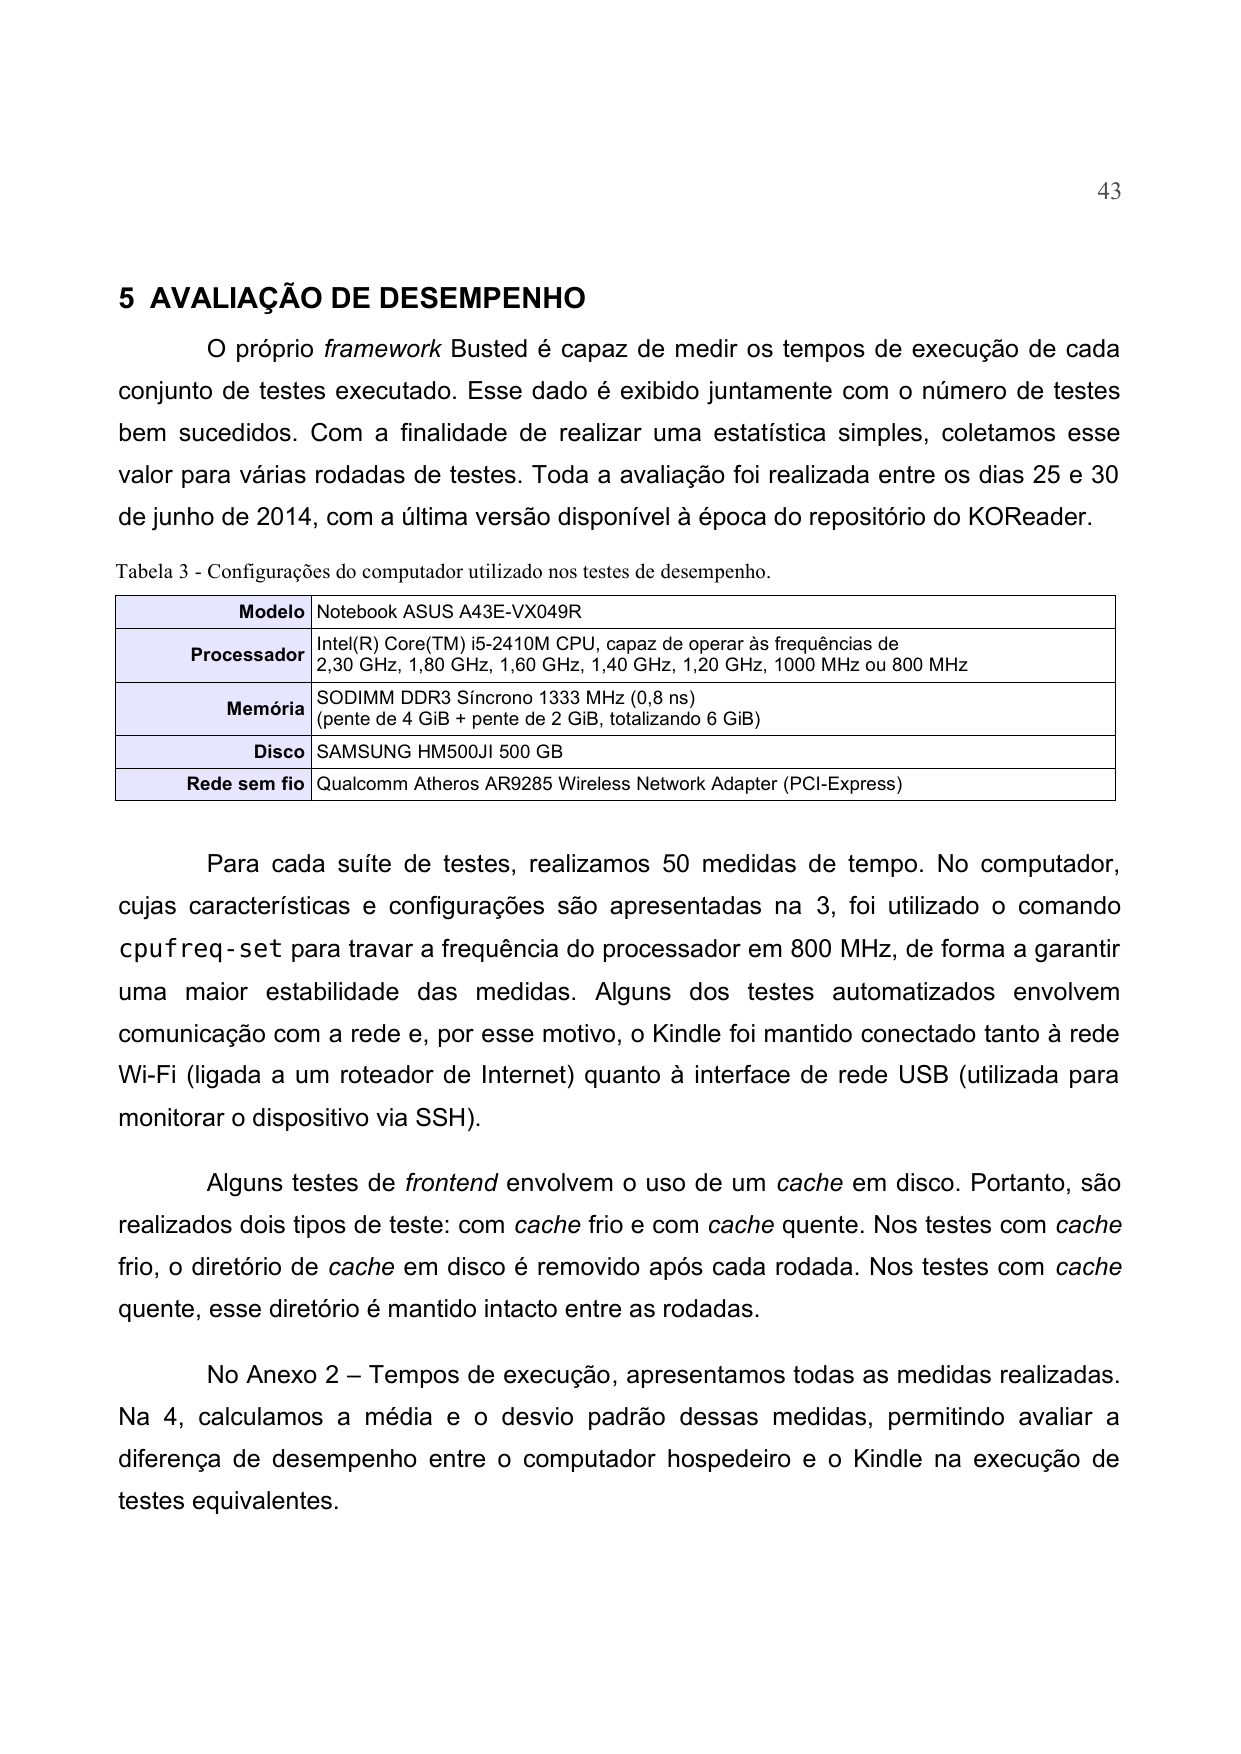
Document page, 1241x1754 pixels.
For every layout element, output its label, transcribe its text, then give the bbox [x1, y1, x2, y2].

table_cell Intel(R) Core(TM) i5-2410M CPU, capaz de operar às frequências de 2,30 GHz, 1,80 GHz, 1,60 GHz, 1,40 GHz, 1,20 GHz, 1000 MHz ou 800 MHz [312, 629, 1115, 682]
text Para cada suíte de testes, realizamos 50 medidas de tempo. No computador, cujas características e configurações são apresentadas na Tabela 3, foi utilizado o comando cpufreq-set para travar a frequência do processador em 800 MHz, de forma a garantir uma maior estabilidade das medidas. Alguns dos testes automatizados envolvem comunicação com a rede e, por esse motivo, o Kindle foi mantido conectado tanto à rede Wi-Fi (ligada a um roteador de Internet) quanto à interface de rede USB (utilizada para monitorar o dispositivo via SSH). [115, 568, 1122, 1131]
text O próprio framework Busted é capaz de medir os tempos de execução de cada conjunto de testes executado. Esse dado é exibido juntamente com o número de testes bem sucedidos. Com a finalidade de realizar uma estatística simples, coletamos esse valor para várias rodadas de testes. Toda a avaliação foi realizada entre os dias 25 e 30 de junho de 2014, com a última versão disponível à época do repositório do KOReader. [118, 335, 1122, 531]
table_cell Rede sem fio [116, 769, 311, 800]
table_cell SAMSUNG HM500JI 500 GB [312, 736, 1115, 768]
subtitle AVALIAÇÃO DE DESEMPENHO [118, 282, 1122, 314]
text Para cada suíte de testes, realizamos 50 medidas de tempo. No computador, cujas características e configurações são apresentadas na Tabela 3, foi utilizado o comando cpufreq-set para travar a frequência do processador em 800 MHz, de forma a garantir uma maior estabilidade das medidas. Alguns dos testes automatizados envolvem comunicação com a rede e, por esse motivo, o Kindle foi mantido conectado tanto à rede Wi-Fi (ligada a um roteador de Internet) quanto à interface de rede USB (utilizada para monitorar o dispositivo via SSH). [115, 535, 1115, 560]
table_header Notebook ASUS A43E-VX049R [312, 596, 1115, 628]
text No Anexo 2 – Tempos de execução, apresentamos todas as medidas realizadas. Na Tabela 4, calculamos a média e o desvio padrão dessas medidas, permitindo avaliar a diferença de desempenho entre o computador hospedeiro e o Kindle na execução de testes equivalentes. [118, 1361, 1122, 1514]
table_cell Processador [116, 629, 311, 682]
table_cell Qualcomm Atheros AR9285 Wireless Network Adapter (PCI-Express) [312, 769, 1115, 800]
table_cell Disco [116, 736, 311, 768]
table_header Modelo [116, 596, 311, 628]
table_cell Memória [116, 683, 311, 735]
table_cell SODIMM DDR3 Síncrono 1333 MHz (0,8 ns) (pente de 4 GiB + pente de 2 GiB, totalizando 6 GiB) [312, 683, 1115, 735]
text Alguns testes de frontend envolvem o uso de um cache em disco. Portanto, são realizados dois tipos de teste: com cache frio e com cache quente. Nos testes com cache frio, o diretório de cache em disco é removido após cada rodada. Nos testes com cache quente, esse diretório é mantido intacto entre as rodadas. [118, 1169, 1122, 1323]
text Tabela 3 - Configurações do computador utilizado nos testes de desempenho. [115, 560, 1115, 583]
